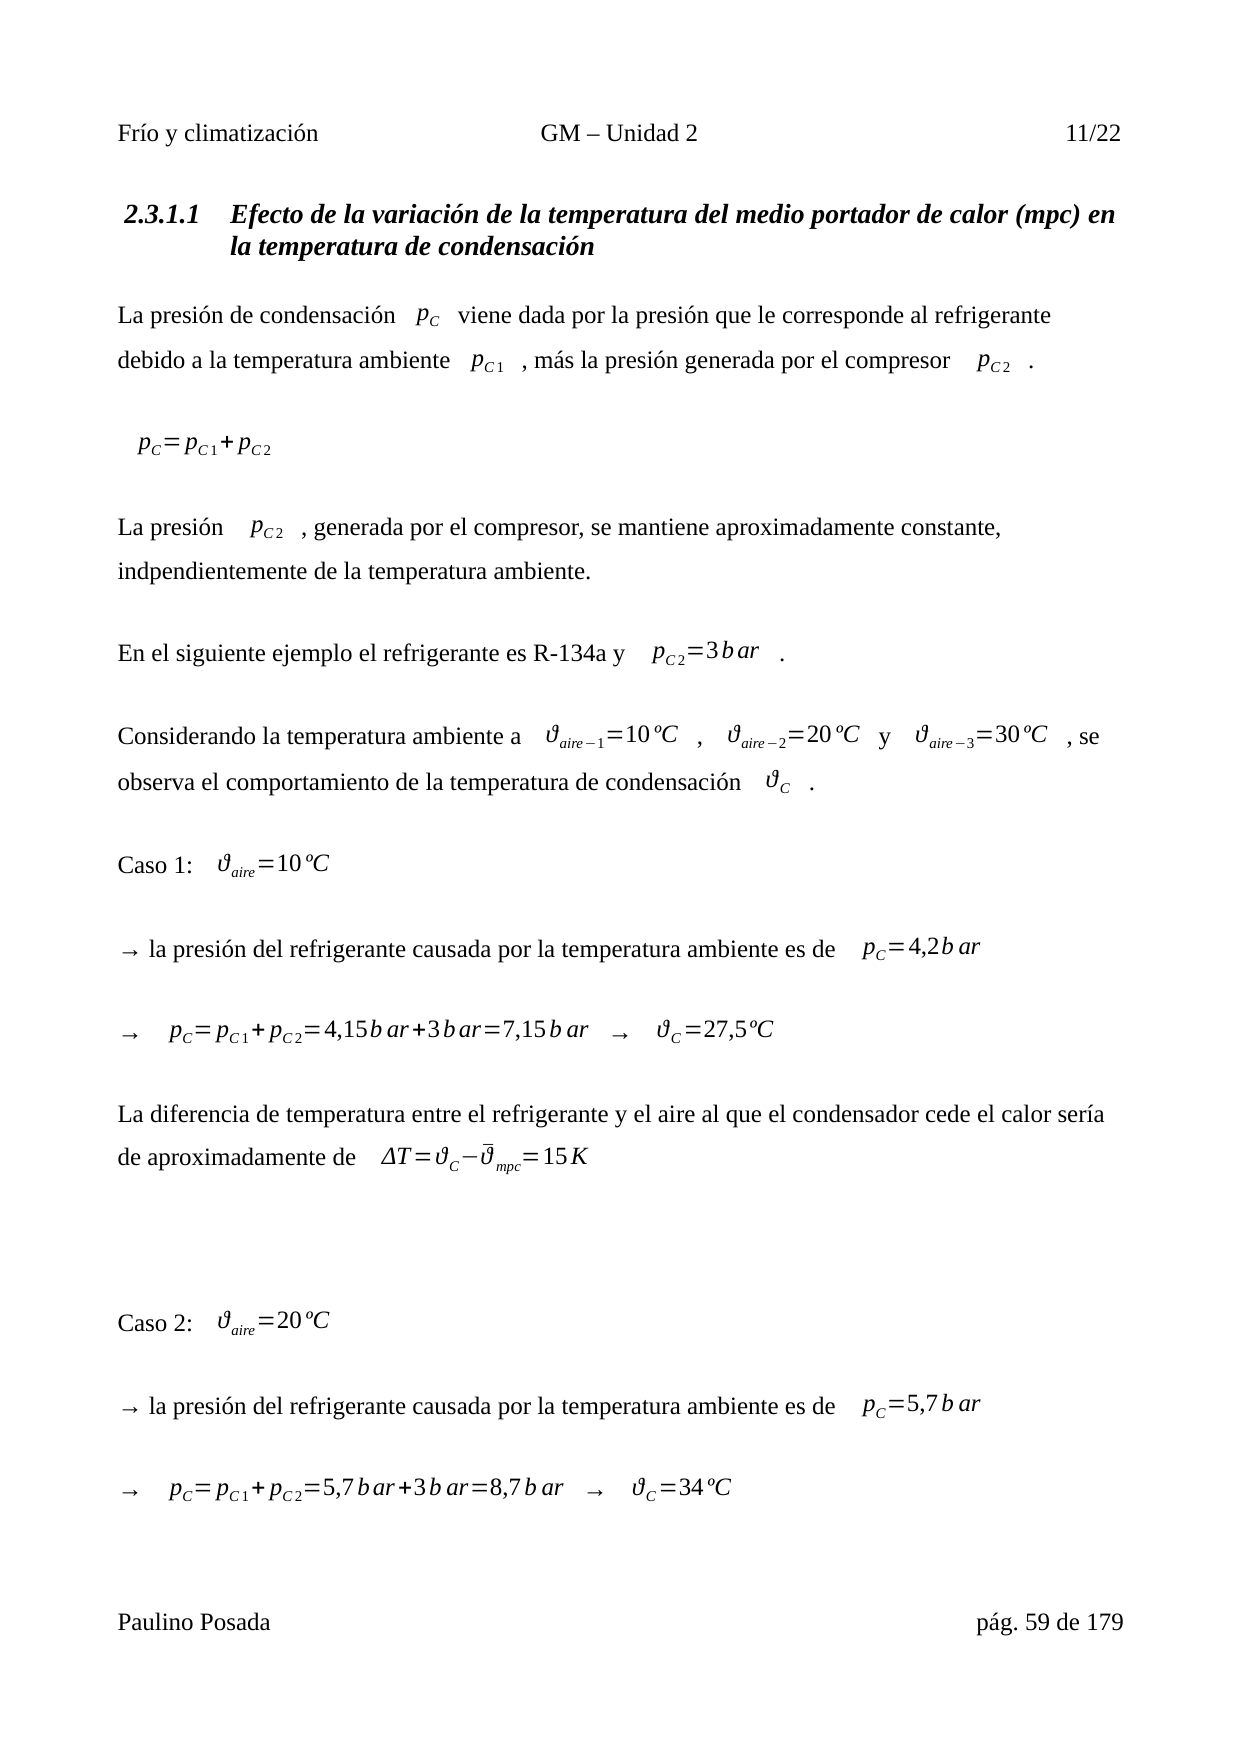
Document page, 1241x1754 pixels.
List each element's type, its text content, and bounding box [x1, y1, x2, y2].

text → la presión del refrigerante causada por la temperatura ambiente es de [117, 1390, 1123, 1421]
text La presión , generada por el compresor, se mantiene aproximadamente constante, indpendientemente de la temperatura ambiente. [117, 511, 1123, 585]
text La diferencia de temperatura entre el refrigerante y el aire al que el condensador cede el calor sería de aproximadamente de [117, 1099, 1123, 1174]
text Considerando la temperatura ambiente a , y , se observa el comportamiento de la temperatura de condensación . [117, 720, 1123, 797]
subtitle Efecto de la variación de la temperatura del medio portador de calor (mpc) en la temperatura de condensación [117, 197, 1123, 261]
text En el siguiente ejemplo el refrigerante es R-134a y . [117, 637, 1123, 668]
text → → [117, 1473, 1123, 1505]
text → → [117, 1016, 1123, 1047]
text → la presión del refrigerante causada por la temperatura ambiente es de [117, 932, 1123, 964]
text La presión de condensaciónviene dada por la presión que le corresponde al refrigerante debido a la temperatura ambiente, más la presión generada por el compresor . [117, 298, 1123, 376]
text Caso 1: [117, 849, 1123, 881]
text Caso 2: [117, 1307, 1123, 1338]
